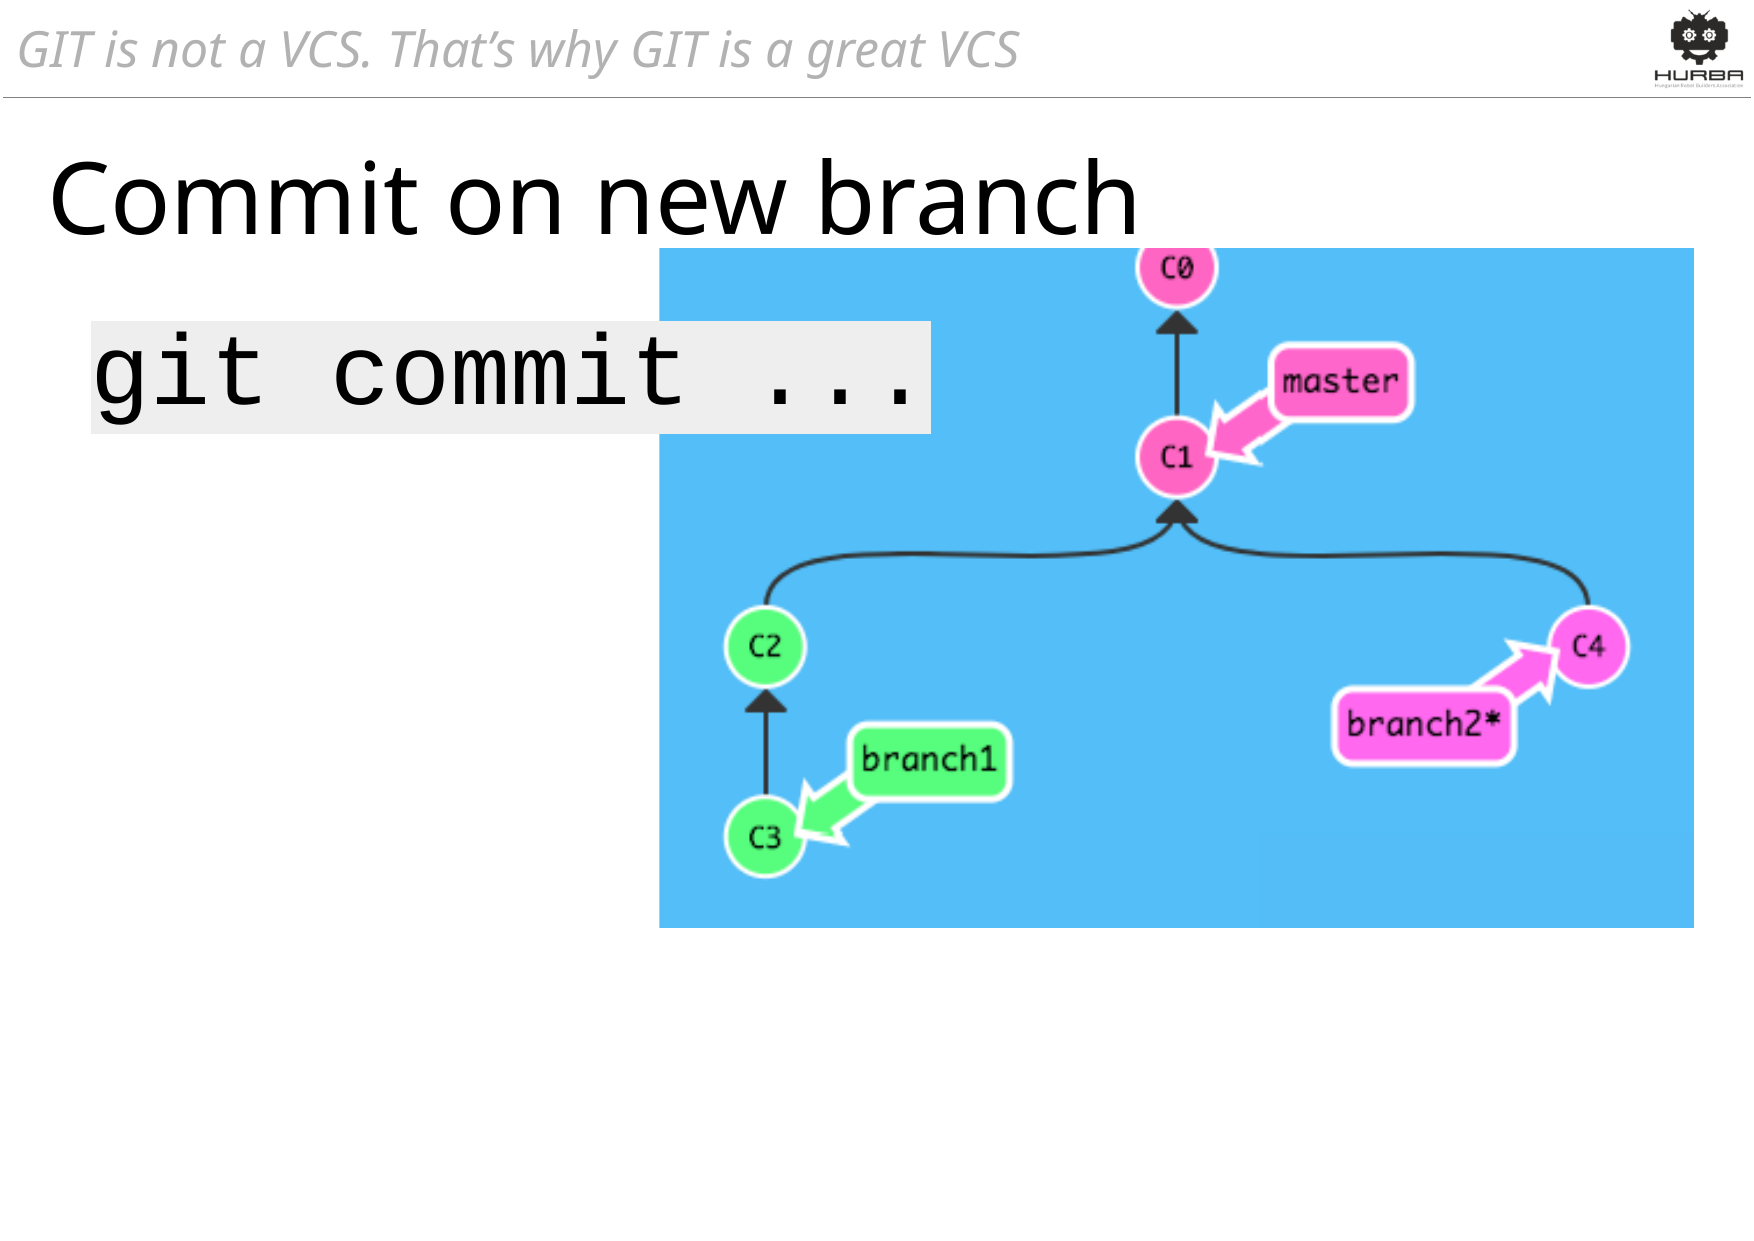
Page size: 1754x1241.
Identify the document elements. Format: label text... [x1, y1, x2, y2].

picture [1644, 3, 1754, 102]
text git commit ... [3, 321, 659, 547]
text Commit on new branch [3, 127, 1751, 264]
picture [659, 248, 1694, 928]
text git commit ... [1694, 321, 1751, 547]
